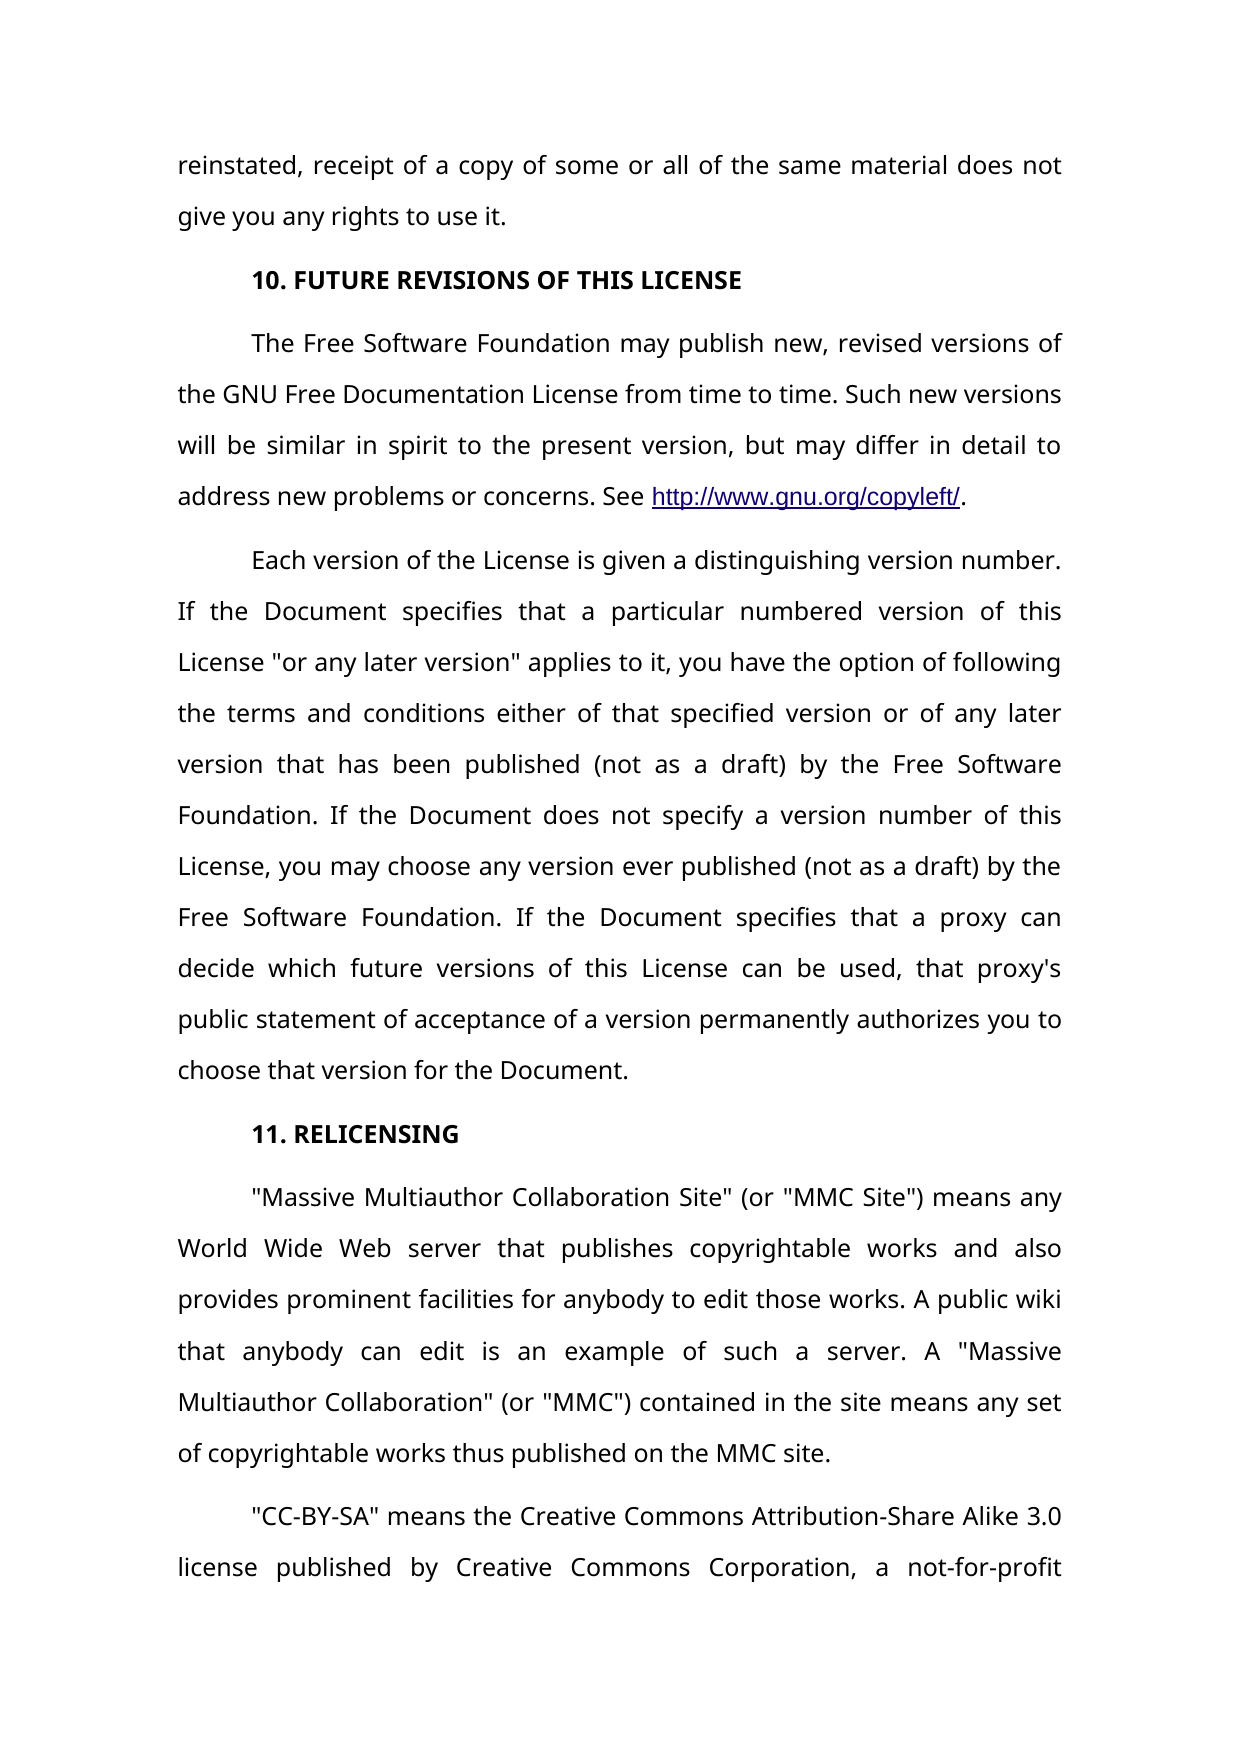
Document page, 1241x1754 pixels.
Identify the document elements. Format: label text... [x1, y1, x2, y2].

text reinstated, receipt of a copy of some or all of the same material does not give you any rights to use it. [177, 148, 1063, 233]
text 11. RELICENSING [177, 1116, 1063, 1151]
text "CC-BY-SA" means the Creative Commons Attribution-Share Alike 3.0 license published by Creative Commons Corporation, a not-for-profit [177, 1499, 1063, 1584]
text "Massive Multiauthor Collaboration Site" (or "MMC Site") means any World Wide Web server that publishes copyrightable works and also provides prominent facilities for anybody to edit those works. A public wiki that anybody can edit is an example of such a server. A "Massive Multiauthor Collaboration" (or "MMC") contained in the site means any set of copyrightable works thus published on the MMC site. [177, 1180, 1063, 1469]
text Each version of the License is given a distinguishing version number. If the Document specifies that a particular numbered version of this License "or any later version" applies to it, you have the option of following the terms and conditions either of that specified version or of any later version that has been published (not as a draft) by the Free Software Foundation. If the Document does not specify a version number of this License, you may choose any version ever published (not as a draft) by the Free Software Foundation. If the Document specifies that a proxy can decide which future versions of this License can be used, that proxy's public statement of acceptance of a version permanently authorizes you to choose that version for the Document. [177, 542, 1063, 1087]
text The Free Software Foundation may publish new, revised versions of the GNU Free Documentation License from time to time. Such new versions will be similar in spirit to the present version, but may differ in detail to address new problems or concerns. See http://www.gnu.org/copyleft/. [177, 326, 1063, 513]
text 10. FUTURE REVISIONS OF THIS LICENSE [177, 262, 1063, 296]
